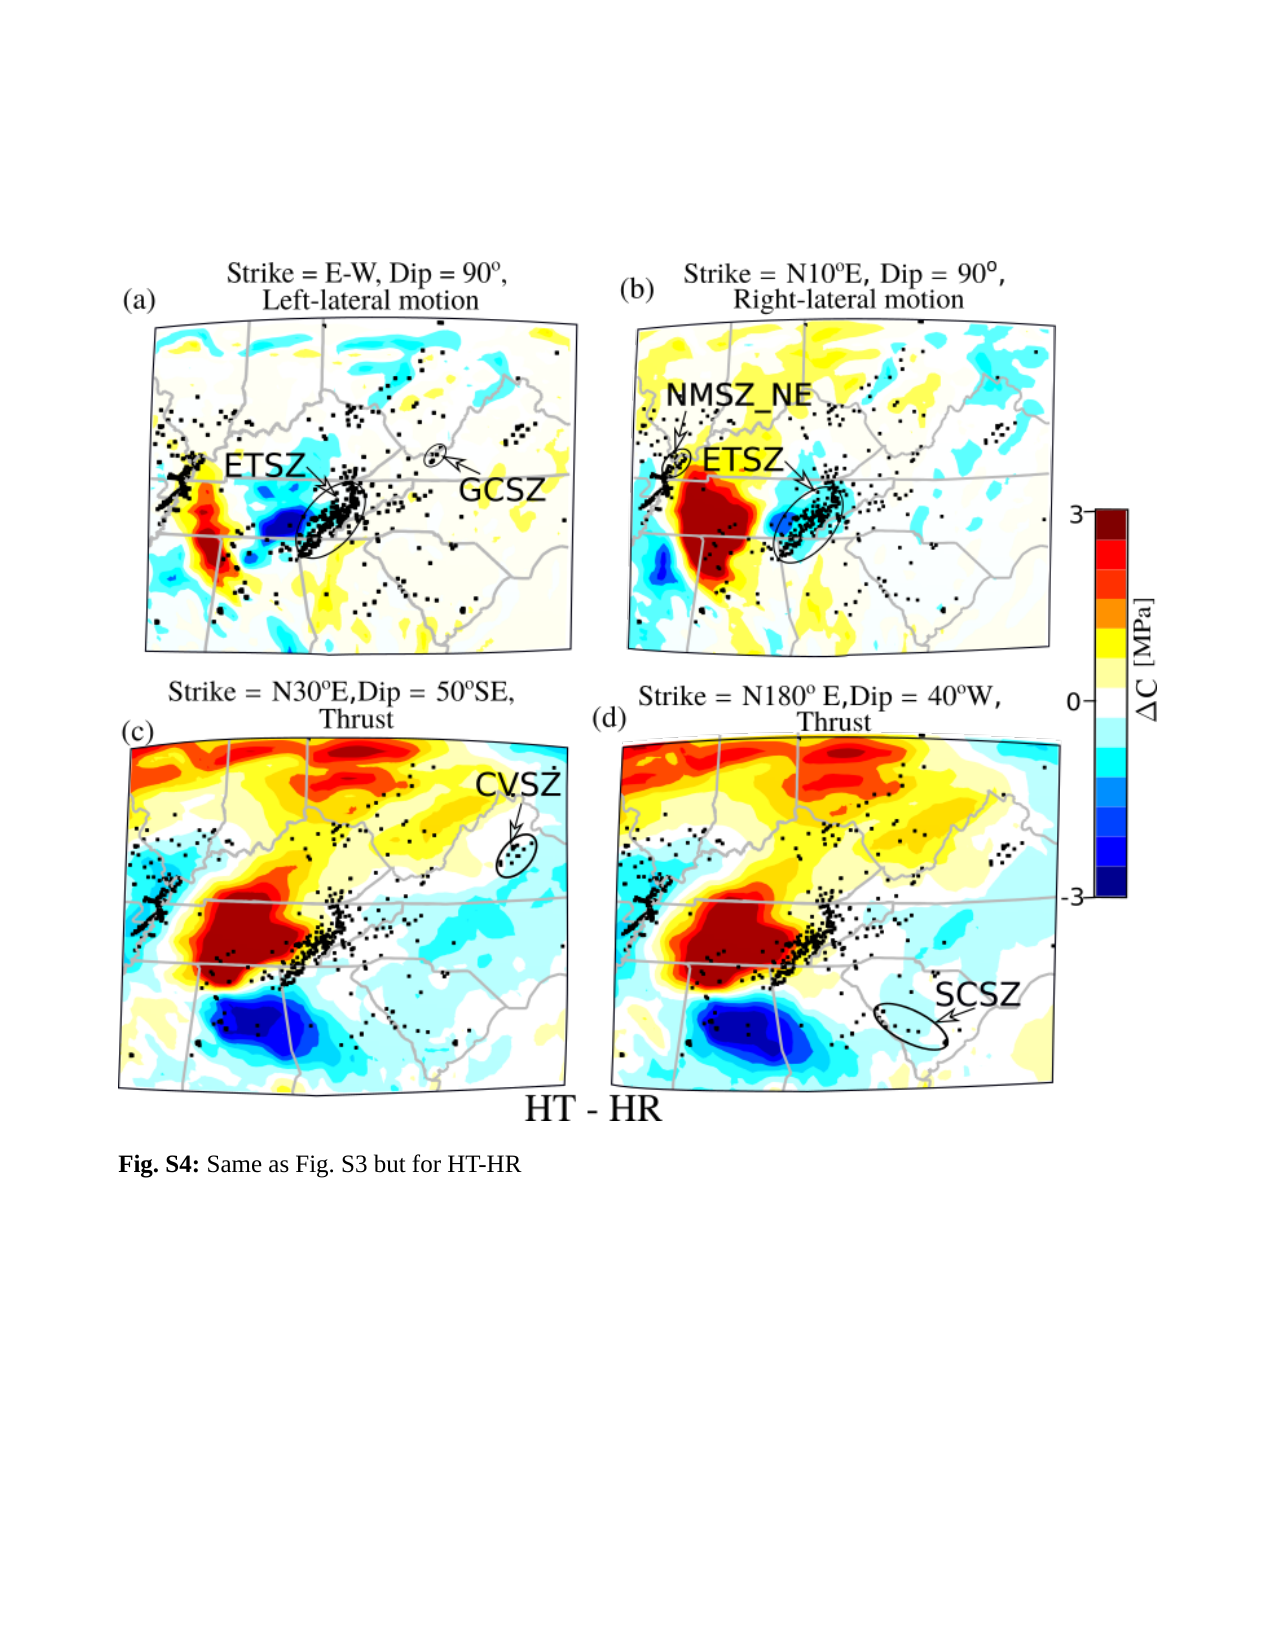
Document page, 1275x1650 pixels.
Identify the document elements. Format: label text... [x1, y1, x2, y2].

text Fig. S4: Same as Fig. S3 but for HT-HR [118, 1149, 1157, 1178]
picture [118, 261, 1157, 1121]
